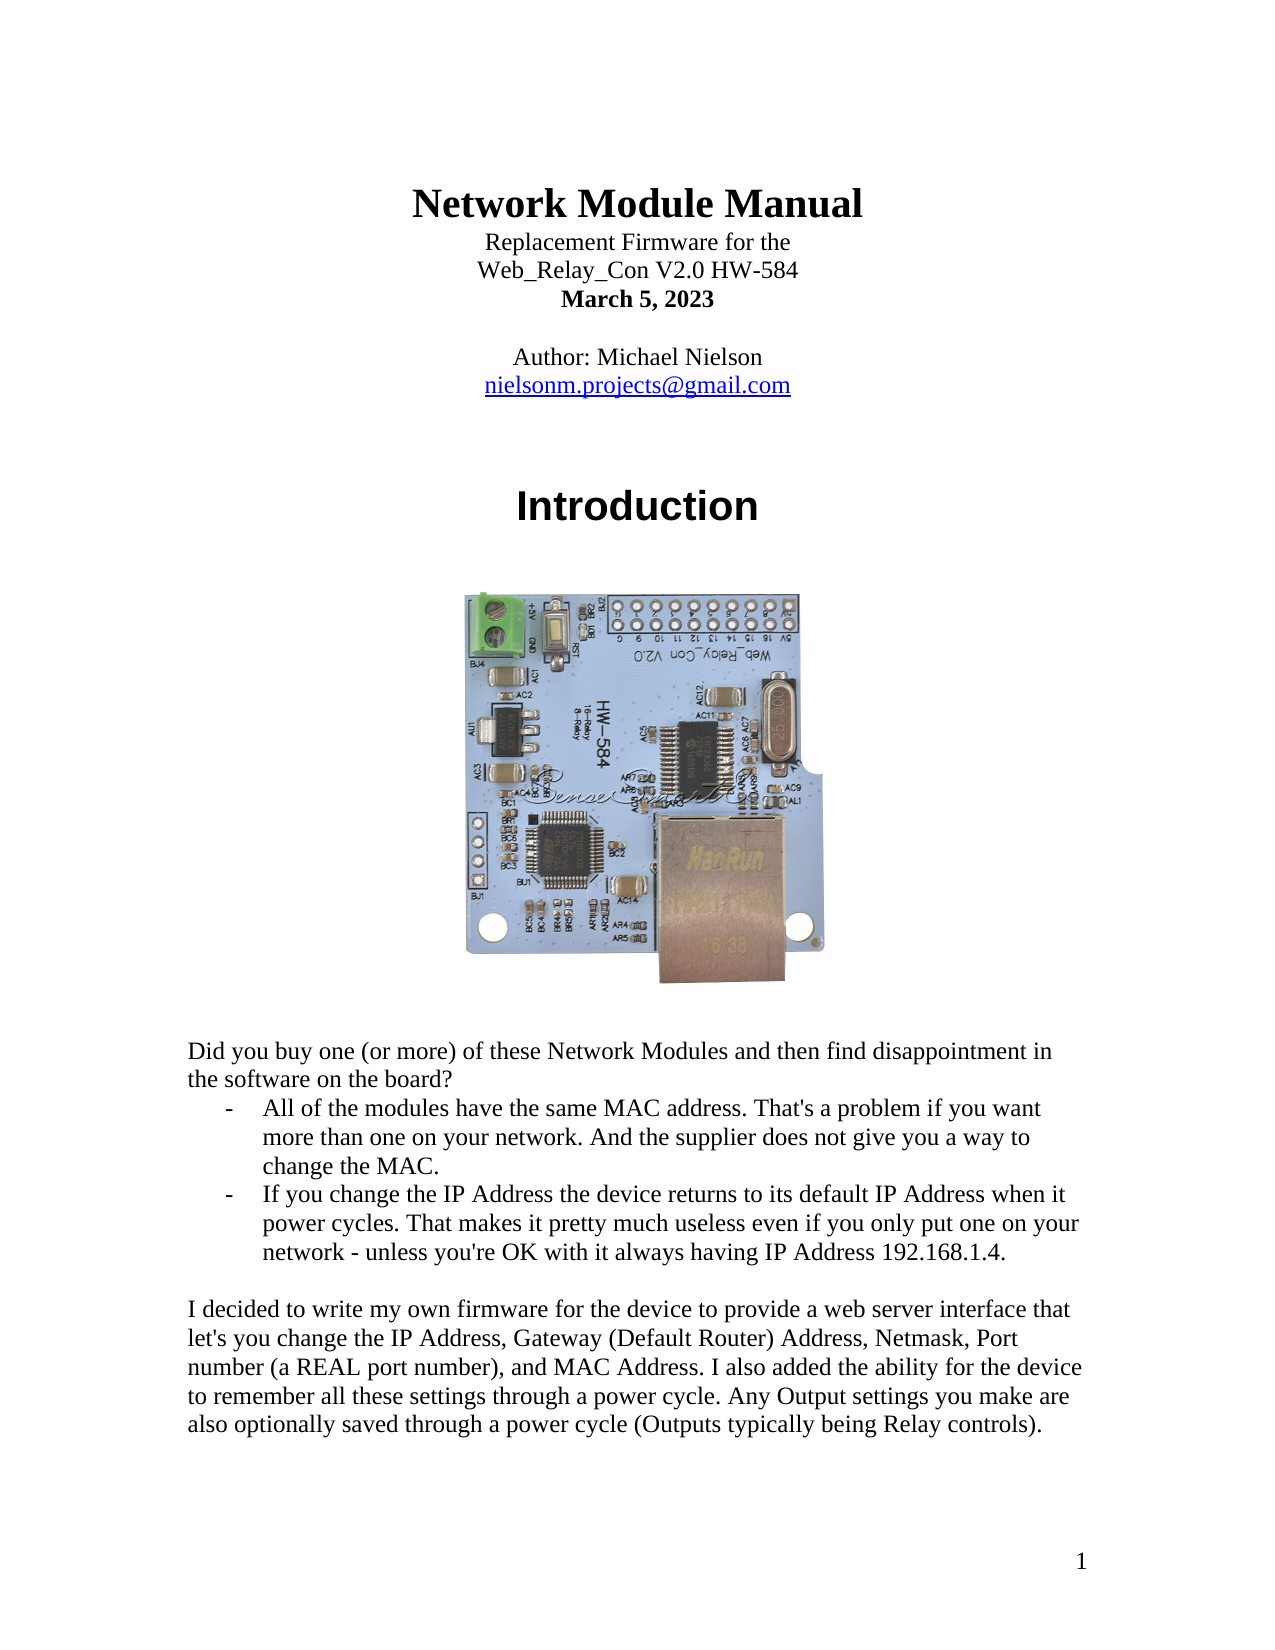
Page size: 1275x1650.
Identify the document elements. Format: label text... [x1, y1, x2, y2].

text Author: Michael Nielson [187, 342, 1087, 370]
text Did you buy one (or more) of these Network Modules and then find disappointment in the software on the board? [187, 1036, 1087, 1093]
text March 5, 2023 [187, 284, 1087, 313]
text Replacement Firmware for the [187, 227, 1087, 255]
text I decided to write my own firmware for the device to provide a web server interface that let's you change the IP Address, Gateway (Default Router) Address, Netmask, Port number (a REAL port number), and MAC Address. I also added the ability for the device to remember all these settings through a power cycle. Any Output settings you make are also optionally saved through a power cycle (Outputs typically being Relay controls). [187, 1294, 1087, 1438]
list All of the modules have the same MAC address. That's a problem if you want more than one on your network. And the supplier does not give you a way to change the MAC. [225, 1093, 1087, 1179]
text nielsonm.projects@gmail.com [187, 370, 1087, 399]
text Network Module Manual [187, 179, 1087, 227]
list If you change the IP Address the device returns to its default IP Address when it power cycles. That makes it pretty much useless even if you only put one on your network - unless you're OK with it always having IP Address 192.168.1.4. [225, 1179, 1087, 1266]
subtitle Introduction [187, 482, 1087, 529]
picture [387, 536, 888, 1036]
text Web_Relay_Con V2.0 HW-584 [187, 255, 1087, 284]
